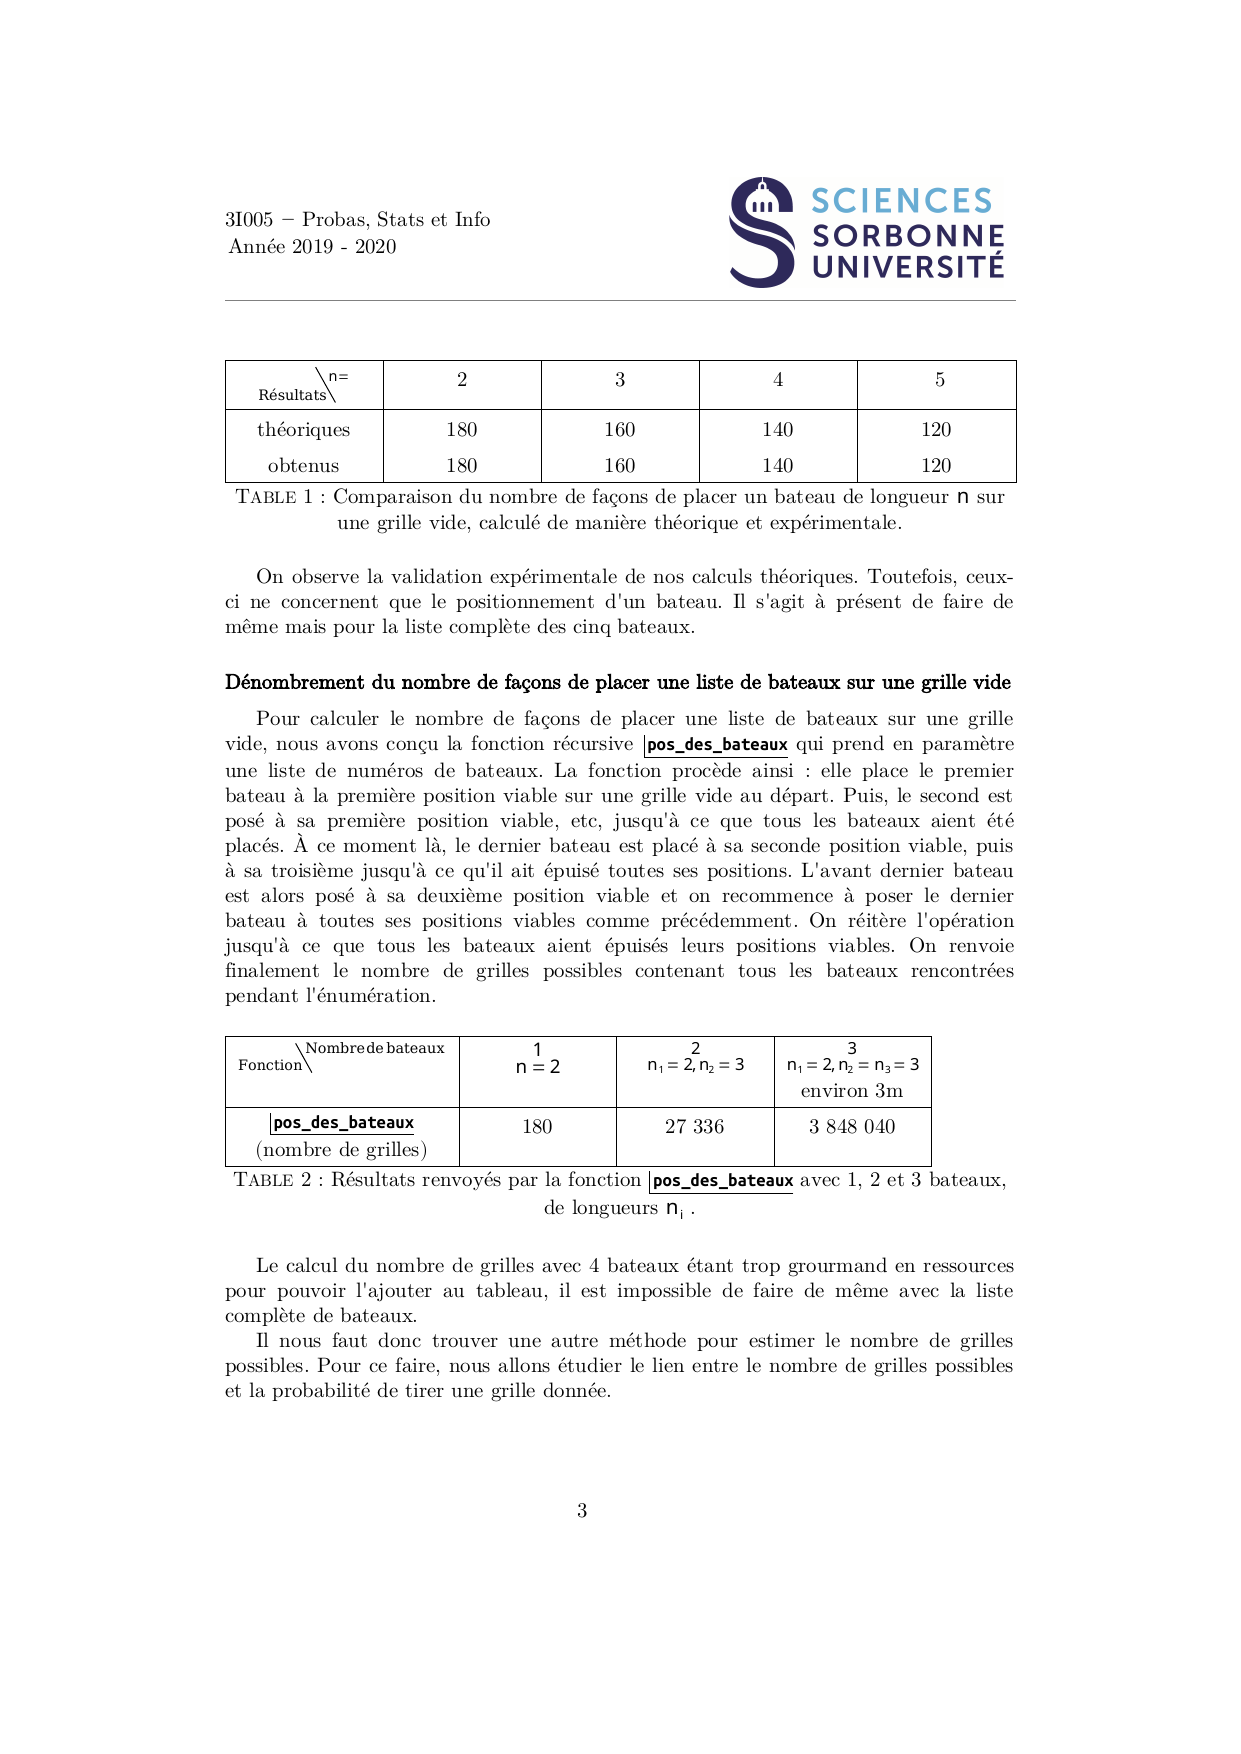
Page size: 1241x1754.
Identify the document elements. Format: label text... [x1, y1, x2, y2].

table_header environ 3m [775, 1037, 931, 1107]
table_cell 160 [542, 410, 699, 446]
table_cell 120 [858, 410, 1016, 446]
table_cell 120 [858, 446, 1016, 482]
table_cell 140 [700, 410, 857, 446]
table_cell 180 [384, 446, 541, 482]
table_header 5 [858, 361, 1016, 409]
text On observe la validation expérimentale de nos calculs théoriques. Toutefois, ceux-ci ne concernent que le positionnement d'un bateau. Il s'agit à présent de faire de même mais pour la liste complète des cinq bateaux. [225, 563, 1016, 638]
table_cell 180 [460, 1108, 616, 1166]
text Pour calculer le nombre de façons de placer une liste de bateaux sur une grille vide, nous avons conçu la fonction récursive pos_des_bateaux qui prend en paramètre une liste de numéros de bateaux. La fonction procède ainsi : elle place le premier bateau à la première position viable sur une grille vide au départ. Puis, le second est posé à sa première position viable, etc, jusqu'à ce que tous les bateaux aient été placés. À ce moment là, le dernier bateau est placé à sa seconde position viable, puis à sa troisième jusqu'à ce qu'il ait épuisé toutes ses positions. L'avant dernier bateau est alors posé à sa deuxième position viable et on recommence à poser le dernier bateau à toutes ses positions viables comme précédemment. On réitère l'opération jusqu'à ce que tous les bateaux aient épuisés leurs positions viables. On renvoie finalement le nombre de grilles possibles contenant tous les bateaux rencontrées pendant l'énumération. [225, 704, 1016, 1007]
text Table 2 : Résultats renvoyés par la fonction pos_des_bateaux avec 1, 2 et 3 bateaux, de longueurs . [225, 1166, 1016, 1222]
table_cell 3 848 040 [775, 1108, 931, 1166]
table_header 2 [384, 361, 541, 409]
table_cell obtenus [226, 446, 383, 482]
table_header [226, 1037, 459, 1107]
table_header [617, 1037, 774, 1107]
picture [729, 177, 1004, 288]
table_header 4 [700, 361, 857, 409]
table_cell 140 [700, 446, 857, 482]
table_cell 27 336 [617, 1108, 774, 1166]
table_cell 160 [542, 446, 699, 482]
table_header [460, 1037, 616, 1107]
text Il nous faut donc trouver une autre méthode pour estimer le nombre de grilles possibles. Pour ce faire, nous allons étudier le lien entre le nombre de grilles possibles et la probabilité de tirer une grille donnée. [225, 1326, 1016, 1401]
table_header 3 [542, 361, 699, 409]
text Table 1 : Comparaison du nombre de façons de placer un bateau de longueur sur une grille vide, calculé de manière théorique et expérimentale. [225, 483, 1016, 533]
table_header [226, 361, 383, 409]
table_cell pos_des_bateaux (nombre de grilles) [226, 1108, 459, 1166]
table_cell théoriques [226, 410, 383, 446]
table_cell 180 [384, 410, 541, 446]
subtitle Dénombrement du nombre de façons de placer une liste de bateaux sur une grille vide [225, 667, 1016, 692]
text Le calcul du nombre de grilles avec 4 bateaux étant trop grourmand en ressources pour pouvoir l'ajouter au tableau, il est impossible de faire de même avec la liste complète de bateaux. [225, 1251, 1016, 1326]
